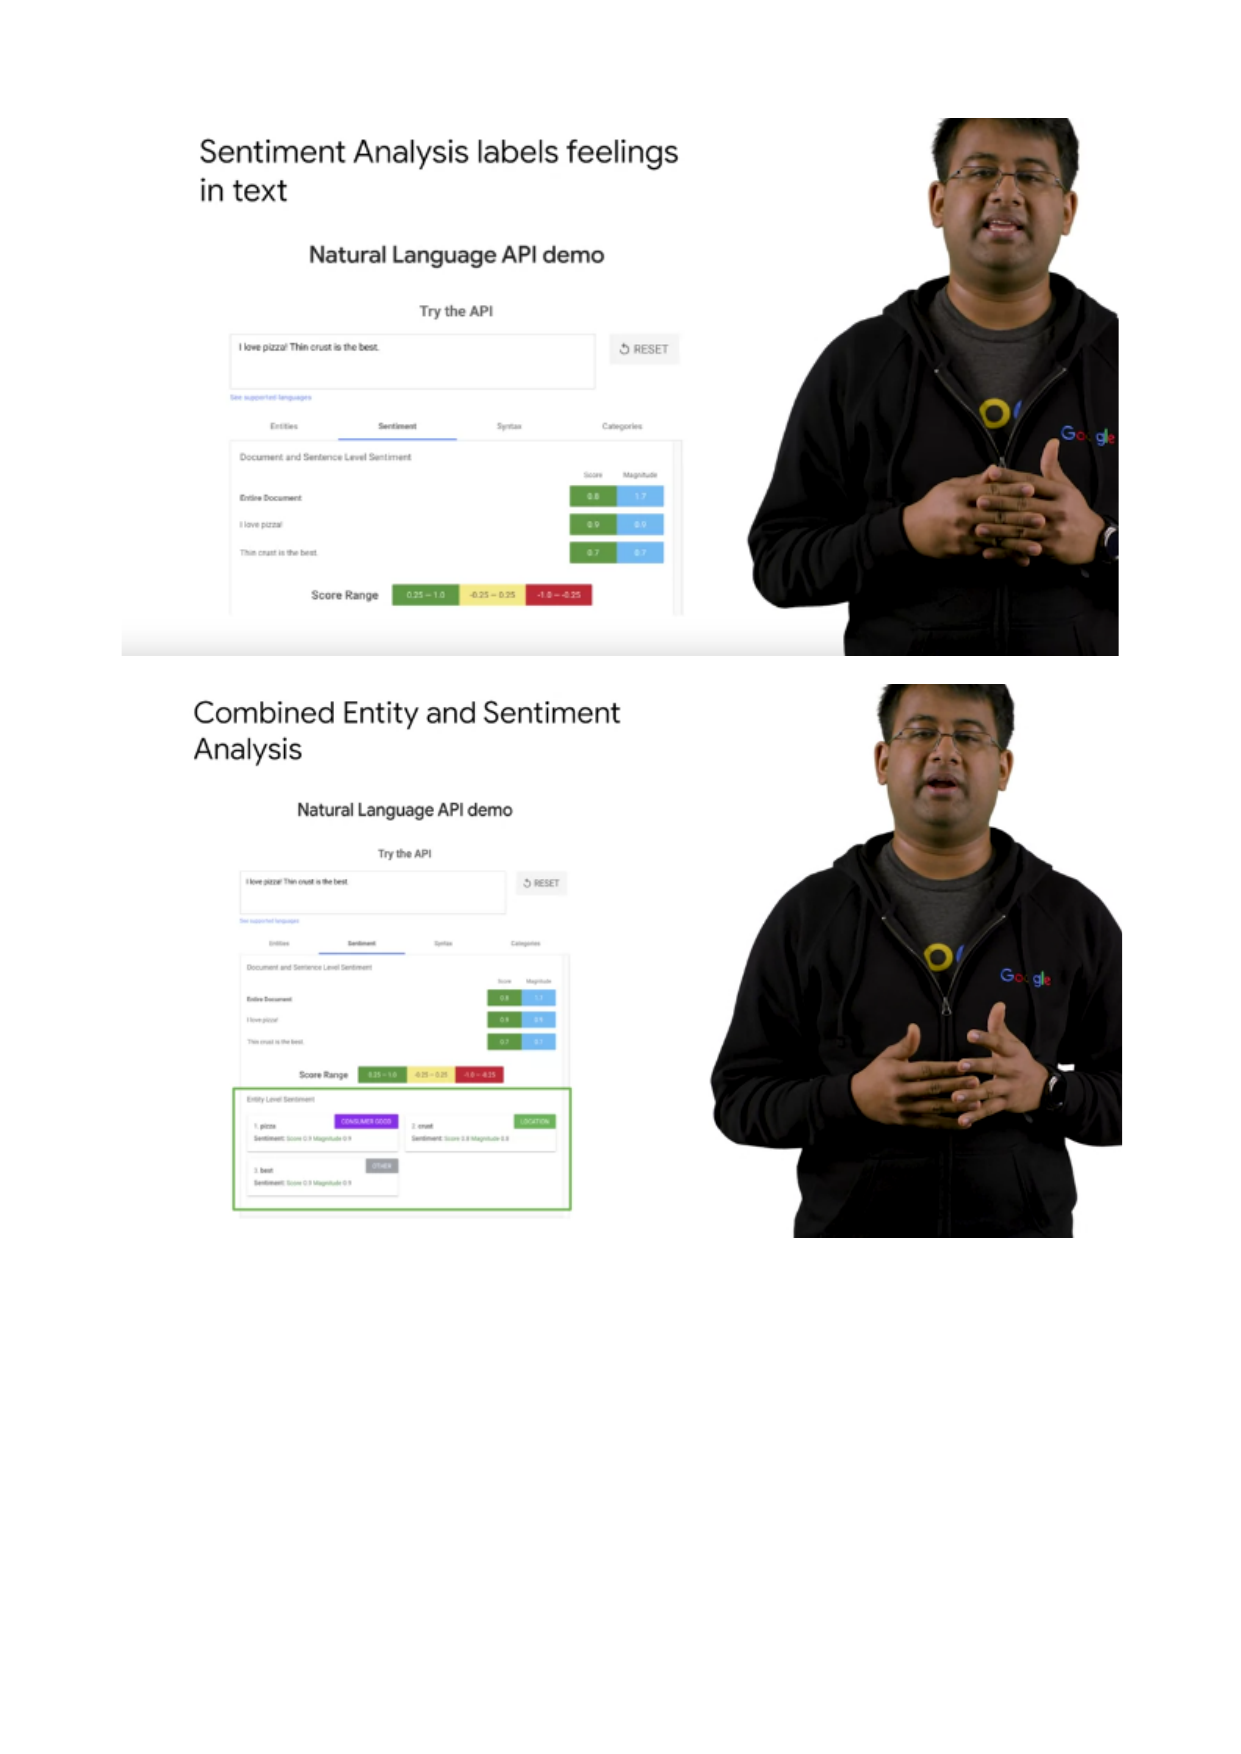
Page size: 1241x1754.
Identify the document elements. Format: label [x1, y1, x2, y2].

picture [118, 684, 1123, 1238]
picture [121, 118, 1119, 656]
